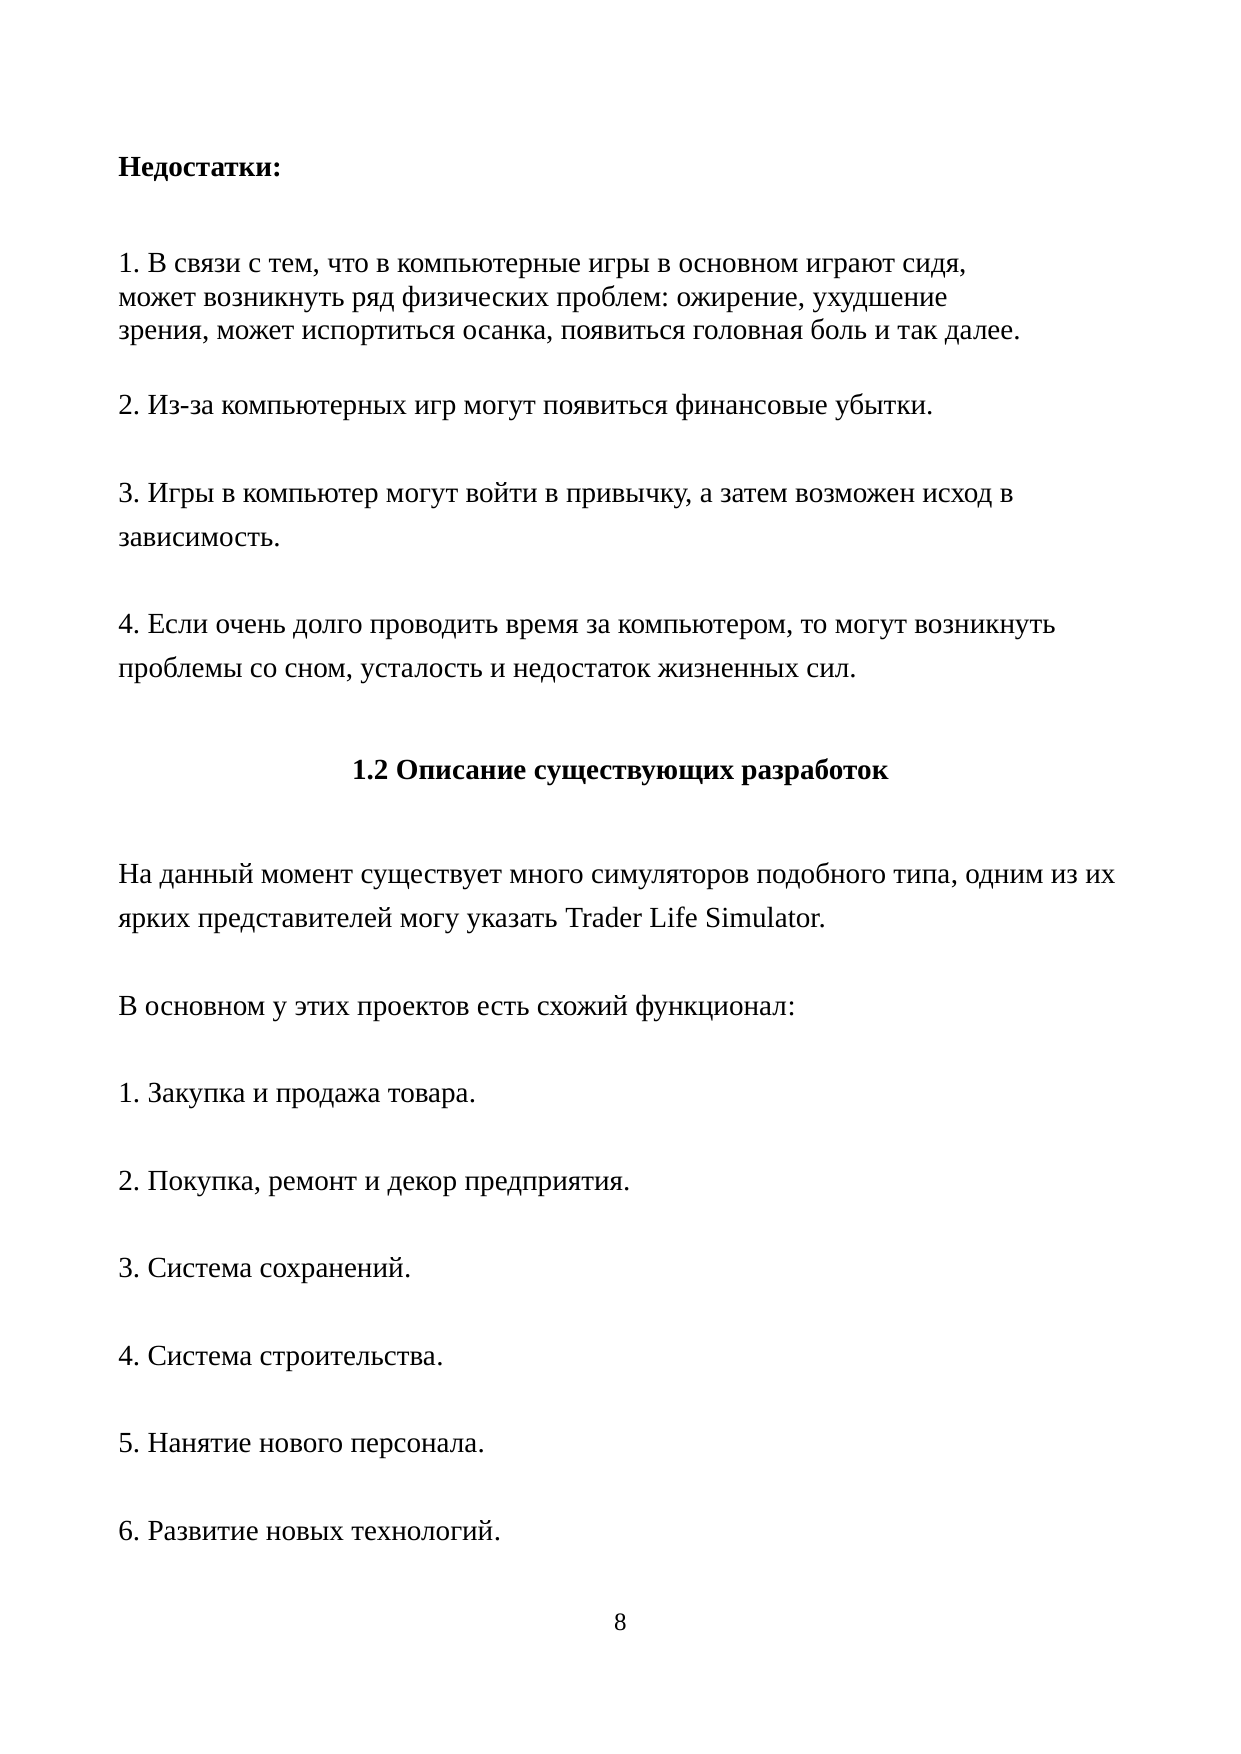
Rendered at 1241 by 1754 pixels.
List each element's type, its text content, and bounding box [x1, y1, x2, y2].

text 3. Система сохранений. [118, 1240, 1122, 1284]
subtitle 1.2 Описание существующих разработок [118, 752, 1122, 786]
text 1. Закупка и продажа товара. [118, 1065, 1122, 1109]
list 3. Игры в компьютер могут войти в привычку, а затем возможен исход в зависимость. [118, 465, 1122, 552]
text 4. Система строительства. [118, 1328, 1122, 1371]
text 5. Нанятие нового персонала. [118, 1415, 1122, 1459]
text 1. В связи с тем, что в компьютерные игры в основном играют сидя, может возникнуть ряд физических проблем: ожирение, ухудшение зрения, может испортиться осанка, появиться головная боль и так далее. [118, 245, 1028, 346]
list 4. Если очень долго проводить время за компьютером, то могут возникнуть проблемы со сном, усталость и недостаток жизненных сил. [118, 596, 1122, 683]
text На данный момент существует много симуляторов подобного типа, одним из их ярких представителей могу указать Trader Life Simulator. [118, 846, 1122, 934]
text Недостатки: [118, 149, 1028, 183]
text 6. Развитие новых технологий. [118, 1503, 1122, 1546]
list 2. Из-за компьютерных игр могут появиться финансовые убытки. [118, 377, 1122, 421]
text В основном у этих проектов есть схожий функционал: [118, 978, 1122, 1021]
text 2. Покупка, ремонт и декор предприятия. [118, 1153, 1122, 1196]
